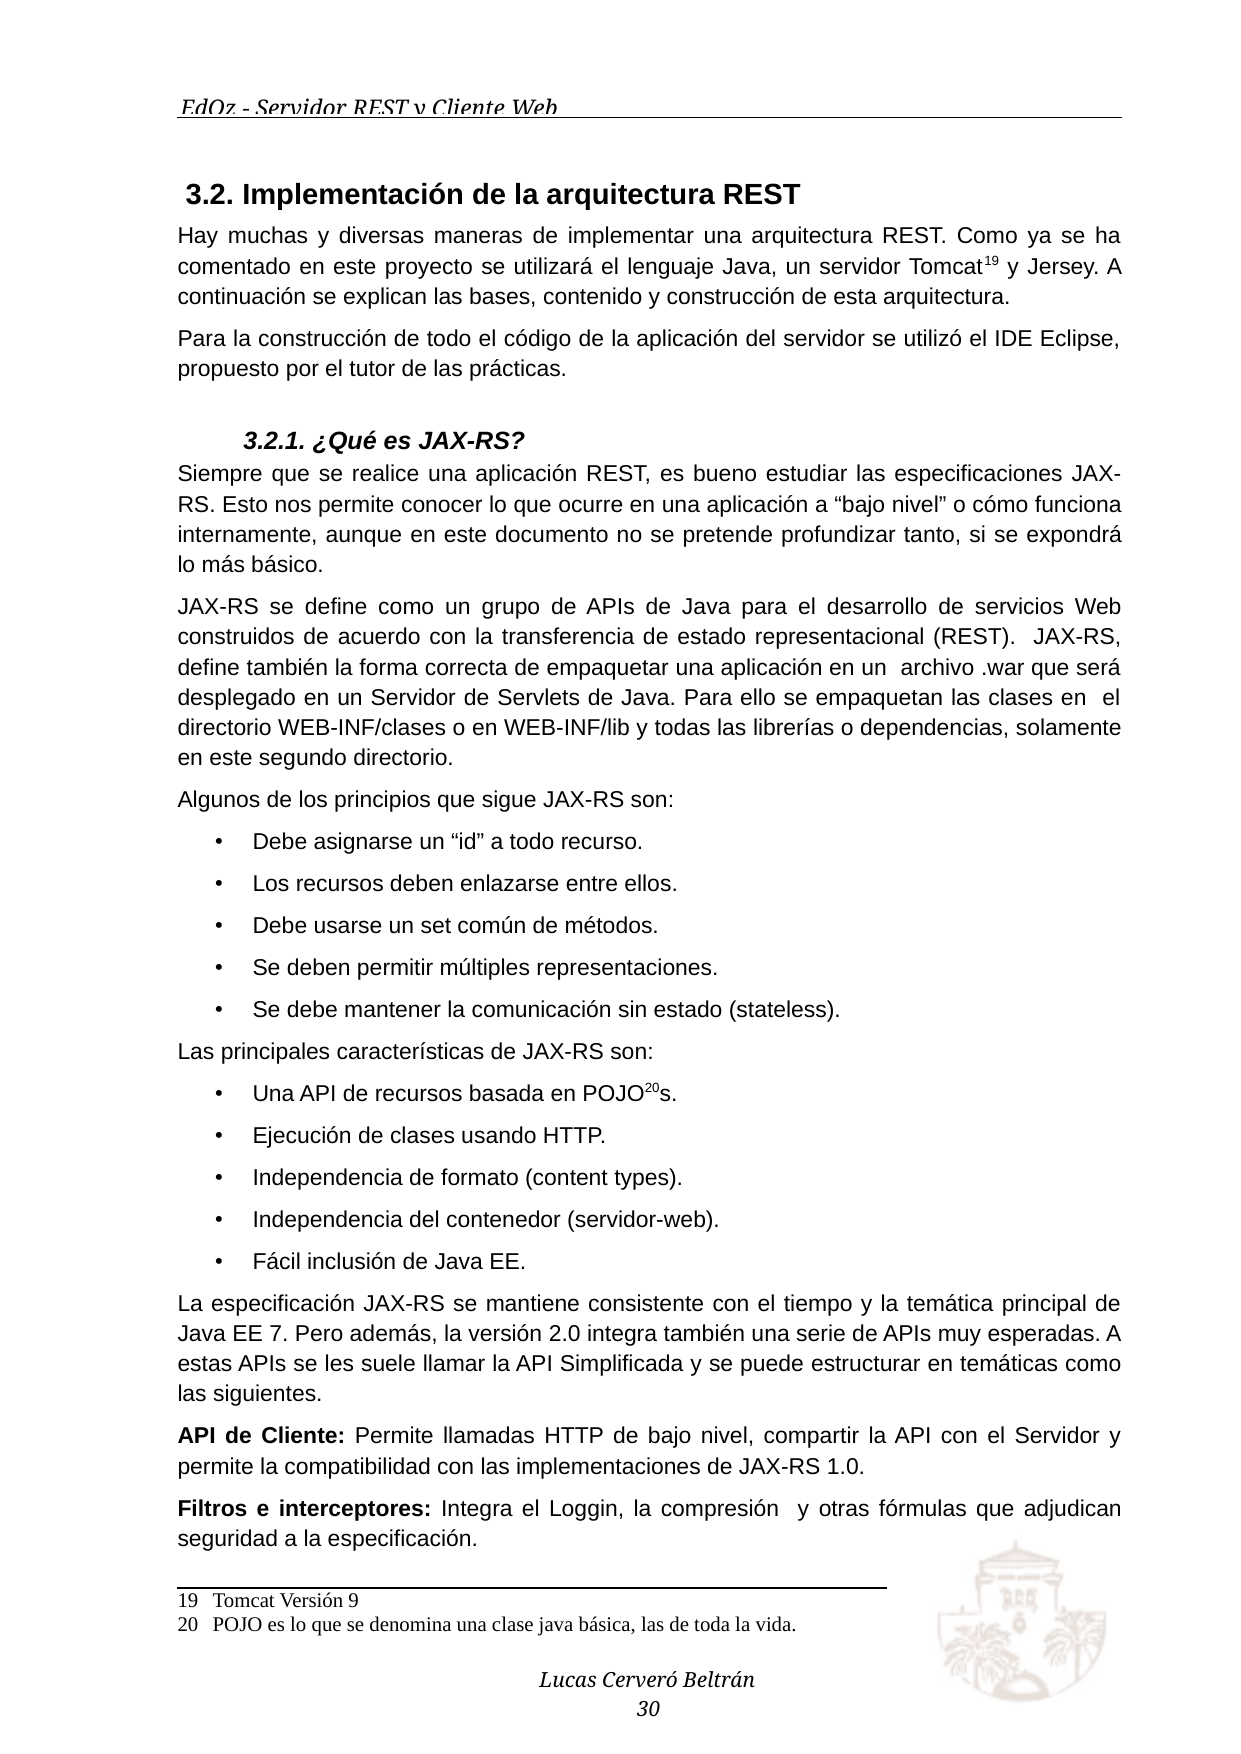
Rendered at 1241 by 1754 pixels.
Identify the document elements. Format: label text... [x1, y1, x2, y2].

text Siempre que se realice una aplicación REST, es bueno estudiar las especificaciones JAX-RS. Esto nos permite conocer lo que ocurre en una aplicación a “bajo nivel” o cómo funciona internamente, aunque en este documento no se pretende profundizar tanto, si se expondrá lo más básico. [177, 460, 1122, 577]
list Implementación de la arquitectura REST [177, 177, 1122, 211]
text API de Cliente: Permite llamadas HTTP de bajo nivel, compartir la API con el Servidor y permite la compatibilidad con las implementaciones de JAX-RS 1.0. [177, 1422, 1122, 1479]
list Se deben permitir múltiples representaciones. [215, 954, 1122, 980]
list Una API de recursos basada en POJOs. [215, 1080, 1122, 1106]
text Algunos de los principios que sigue JAX-RS son: [177, 786, 1122, 812]
list Independencia de formato (content types). [215, 1164, 1122, 1190]
text Para la construcción de todo el código de la aplicación del servidor se utilizó el IDE Eclipse, propuesto por el tutor de las prácticas. [177, 325, 1122, 381]
list Los recursos deben enlazarse entre ellos. [215, 870, 1122, 896]
list Fácil inclusión de Java EE. [215, 1248, 1122, 1274]
text JAX-RS se define como un grupo de APIs de Java para el desarrollo de servicios Web construidos de acuerdo con la transferencia de estado representacional (REST). JAX-RS, define también la forma correcta de empaquetar una aplicación en un archivo .war que será desplegado en un Servidor de Servlets de Java. Para ello se empaquetan las clases en el directorio WEB-INF/clases o en WEB-INF/lib y todas las librerías o dependencias, solamente en este segundo directorio. [177, 593, 1122, 770]
text Las principales características de JAX-RS son: [177, 1038, 1122, 1064]
list Independencia del contenedor (servidor-web). [215, 1206, 1122, 1232]
list Ejecución de clases usando HTTP. [215, 1122, 1122, 1148]
list POJO es lo que se denomina una clase java básica, las de toda la vida. [177, 1612, 1122, 1636]
list Se debe mantener la comunicación sin estado (stateless). [215, 996, 1122, 1022]
text Hay muchas y diversas maneras de implementar una arquitectura REST. Como ya se ha comentado en este proyecto se utilizará el lenguaje Java, un servidor Tomcat y Jersey. A continuación se explican las bases, contenido y construcción de esta arquitectura. [177, 222, 1122, 309]
list ¿Qué es JAX-RS? [177, 426, 1122, 454]
text Filtros e interceptores: Integra el Loggin, la compresión y otras fórmulas que adjudican seguridad a la especificación. [177, 1494, 1122, 1551]
list Debe usarse un set común de métodos. [215, 912, 1122, 938]
text La especificación JAX-RS se mantiene consistente con el tiempo y la temática principal de Java EE 7. Pero además, la versión 2.0 integra también una serie de APIs muy esperadas. A estas APIs se les suele llamar la API Simplificada y se puede estructurar en temáticas como las siguientes. [177, 1290, 1122, 1407]
text Tomcat Versión 9 [177, 1588, 1122, 1612]
list Debe asignarse un “id” a todo recurso. [215, 828, 1122, 854]
